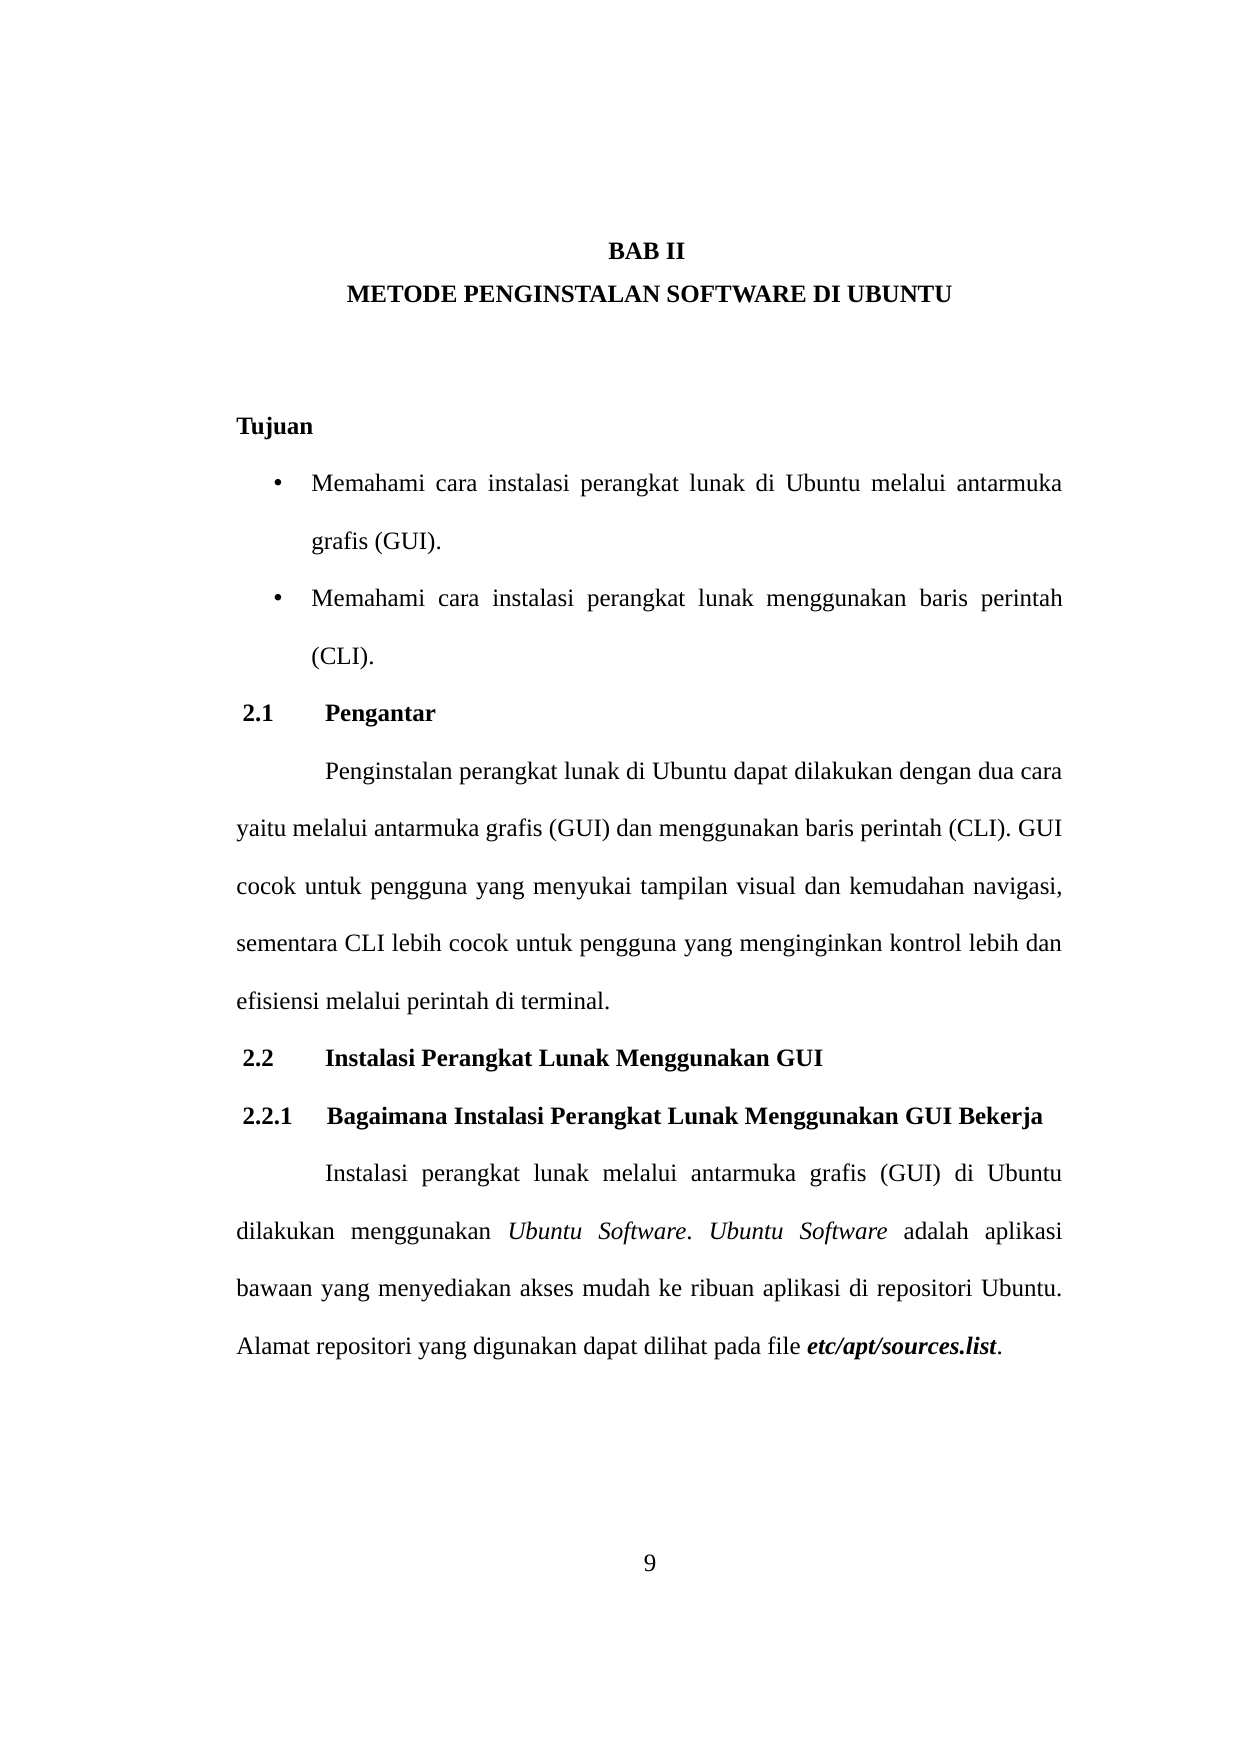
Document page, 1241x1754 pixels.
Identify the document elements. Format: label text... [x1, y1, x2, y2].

subtitle Bagaimana Instalasi Perangkat Lunak Menggunakan GUI Bekerja [236, 1101, 1063, 1130]
subtitle Pengantar [236, 698, 1063, 727]
subtitle Instalasi Perangkat Lunak Menggunakan GUI [236, 1043, 1063, 1072]
text Penginstalan perangkat lunak di Ubuntu dapat dilakukan dengan dua cara yaitu melalui antarmuka grafis (GUI) dan menggunakan baris perintah (CLI). GUI cocok untuk pengguna yang menyukai tampilan visual dan kemudahan navigasi, sementara CLI lebih cocok untuk pengguna yang menginginkan kontrol lebih dan efisiensi melalui perintah di terminal. [236, 756, 1063, 1015]
text Instalasi perangkat lunak melalui antarmuka grafis (GUI) di Ubuntu dilakukan menggunakan Ubuntu Software. Ubuntu Software adalah aplikasi bawaan yang menyediakan akses mudah ke ribuan aplikasi di repositori Ubuntu. Alamat repositori yang digunakan dapat dilihat pada file etc/apt/sources.list. [236, 1158, 1063, 1360]
list Memahami cara instalasi perangkat lunak di Ubuntu melalui antarmuka grafis (GUI). [274, 468, 1063, 555]
list Memahami cara instalasi perangkat lunak menggunakan baris perintah (CLI). [274, 583, 1063, 670]
subtitle Metode Penginstalan Software di Ubuntu [236, 236, 1063, 308]
text Tujuan [236, 411, 1063, 440]
